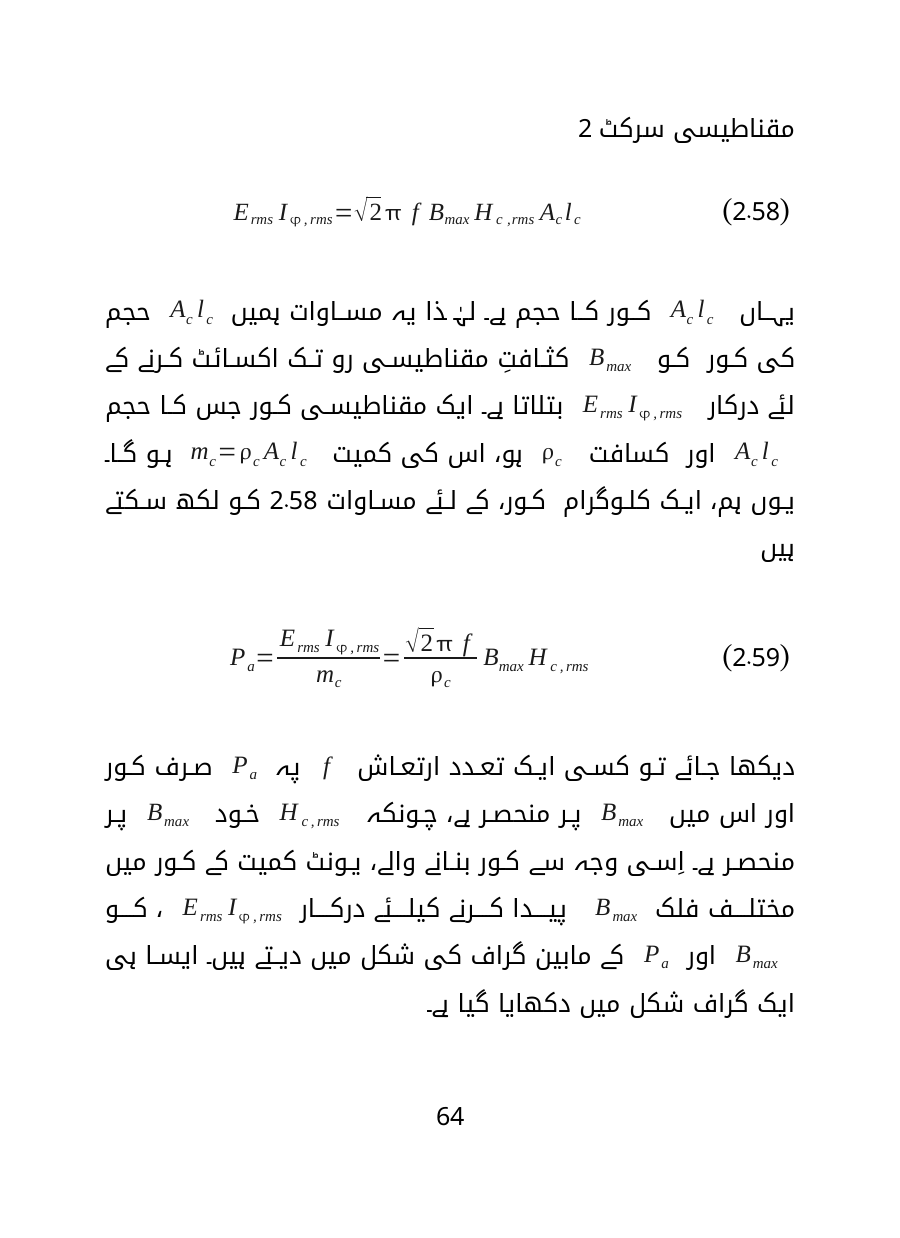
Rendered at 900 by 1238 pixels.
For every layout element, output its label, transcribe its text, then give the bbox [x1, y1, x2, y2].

table_header (2.58) [699, 183, 795, 254]
text یہاں کور کا حجم ہے۔ لہٰذا یہ مساوات ہمیںحجم کی کور کو کثافتِ مقناطیسی رو تک اکسائٹ کرنے کے لئے درکار بتلاتا ہے۔ ایک مقناطیسی کور جس کا حجم اور کسافت ہو، اس کی کمیت ہو گا۔ یوں ہم، ایک کلوگرام کور، کے لئے مساوات 2.58 کو لکھ سکتے ہیں [105, 288, 795, 572]
table_header (2.59) [703, 619, 795, 709]
table_header [105, 183, 699, 254]
text دیکھا جائے تو کسی ایک تعدد ارتعاش پہصرف کور اور اس میں پر منحصر ہے، چونکہ خود پر منحصر ہے۔ اِسی وجہ سے کور بنانے والے، یونٹ کمیت کے کور میں مختلف فلک پیدا کرنے کیلئے درکار، کو اورکے مابین گراف کی شکل میں دیتے ہیں۔ ایسا ہی ایک گراف شکل میں دکھایا گیا ہے۔ [105, 743, 795, 1027]
table_header [105, 619, 703, 709]
